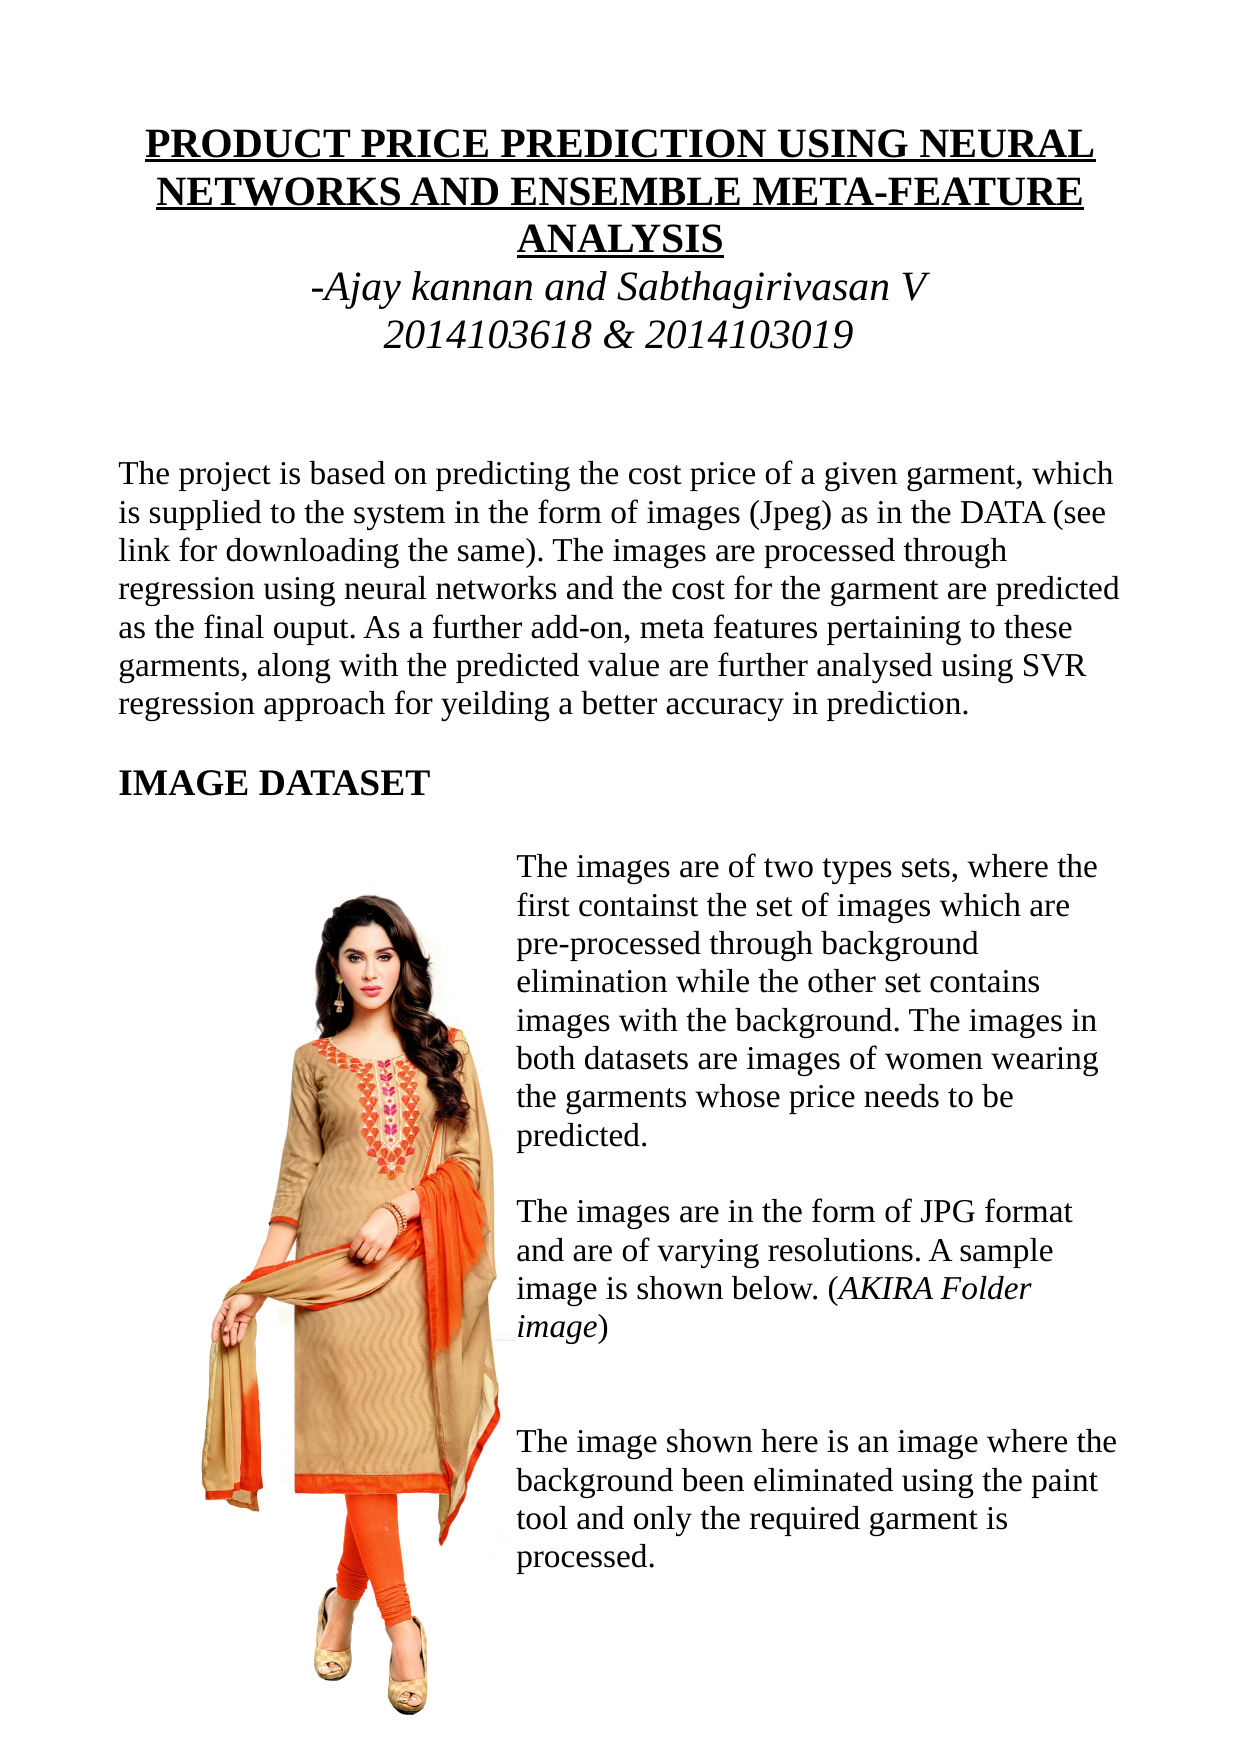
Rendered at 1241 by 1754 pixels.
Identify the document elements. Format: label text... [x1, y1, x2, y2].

text PRODUCT PRICE PREDICTION USING NEURAL NETWORKS AND ENSEMBLE META-FEATURE ANALYSIS [118, 118, 1122, 262]
text The images are of two types sets, where the first containst the set of images which are pre-processed through background elimination while the other set contains images with the background. The images in both datasets are images of women wearing the garments whose price needs to be predicted. [118, 846, 1122, 1153]
text The image shown here is an image where the background been eliminated using the paint tool and only the required garment is processed. [516, 1421, 1122, 1575]
text 2014103618 & 2014103019 [118, 310, 1122, 358]
picture [181, 878, 516, 1754]
text [118, 1191, 181, 1345]
text The images are in the form of JPG format and are of varying resolutions. A sample image is shown below. (AKIRA Folder image) [516, 1191, 1122, 1345]
text -Ajay kannan and Sabthagirivasan V [118, 262, 1122, 310]
text [118, 1421, 181, 1575]
text The project is based on predicting the cost price of a given garment, which is supplied to the system in the form of images (Jpeg) as in the DATA (see link for downloading the same). The images are processed through regression using neural networks and the cost for the garment are predicted as the final ouput. As a further add-on, meta features pertaining to these garments, along with the predicted value are further analysed using SVR regression approach for yeilding a better accuracy in prediction. [118, 453, 1122, 722]
text IMAGE DATASET [118, 760, 1122, 803]
